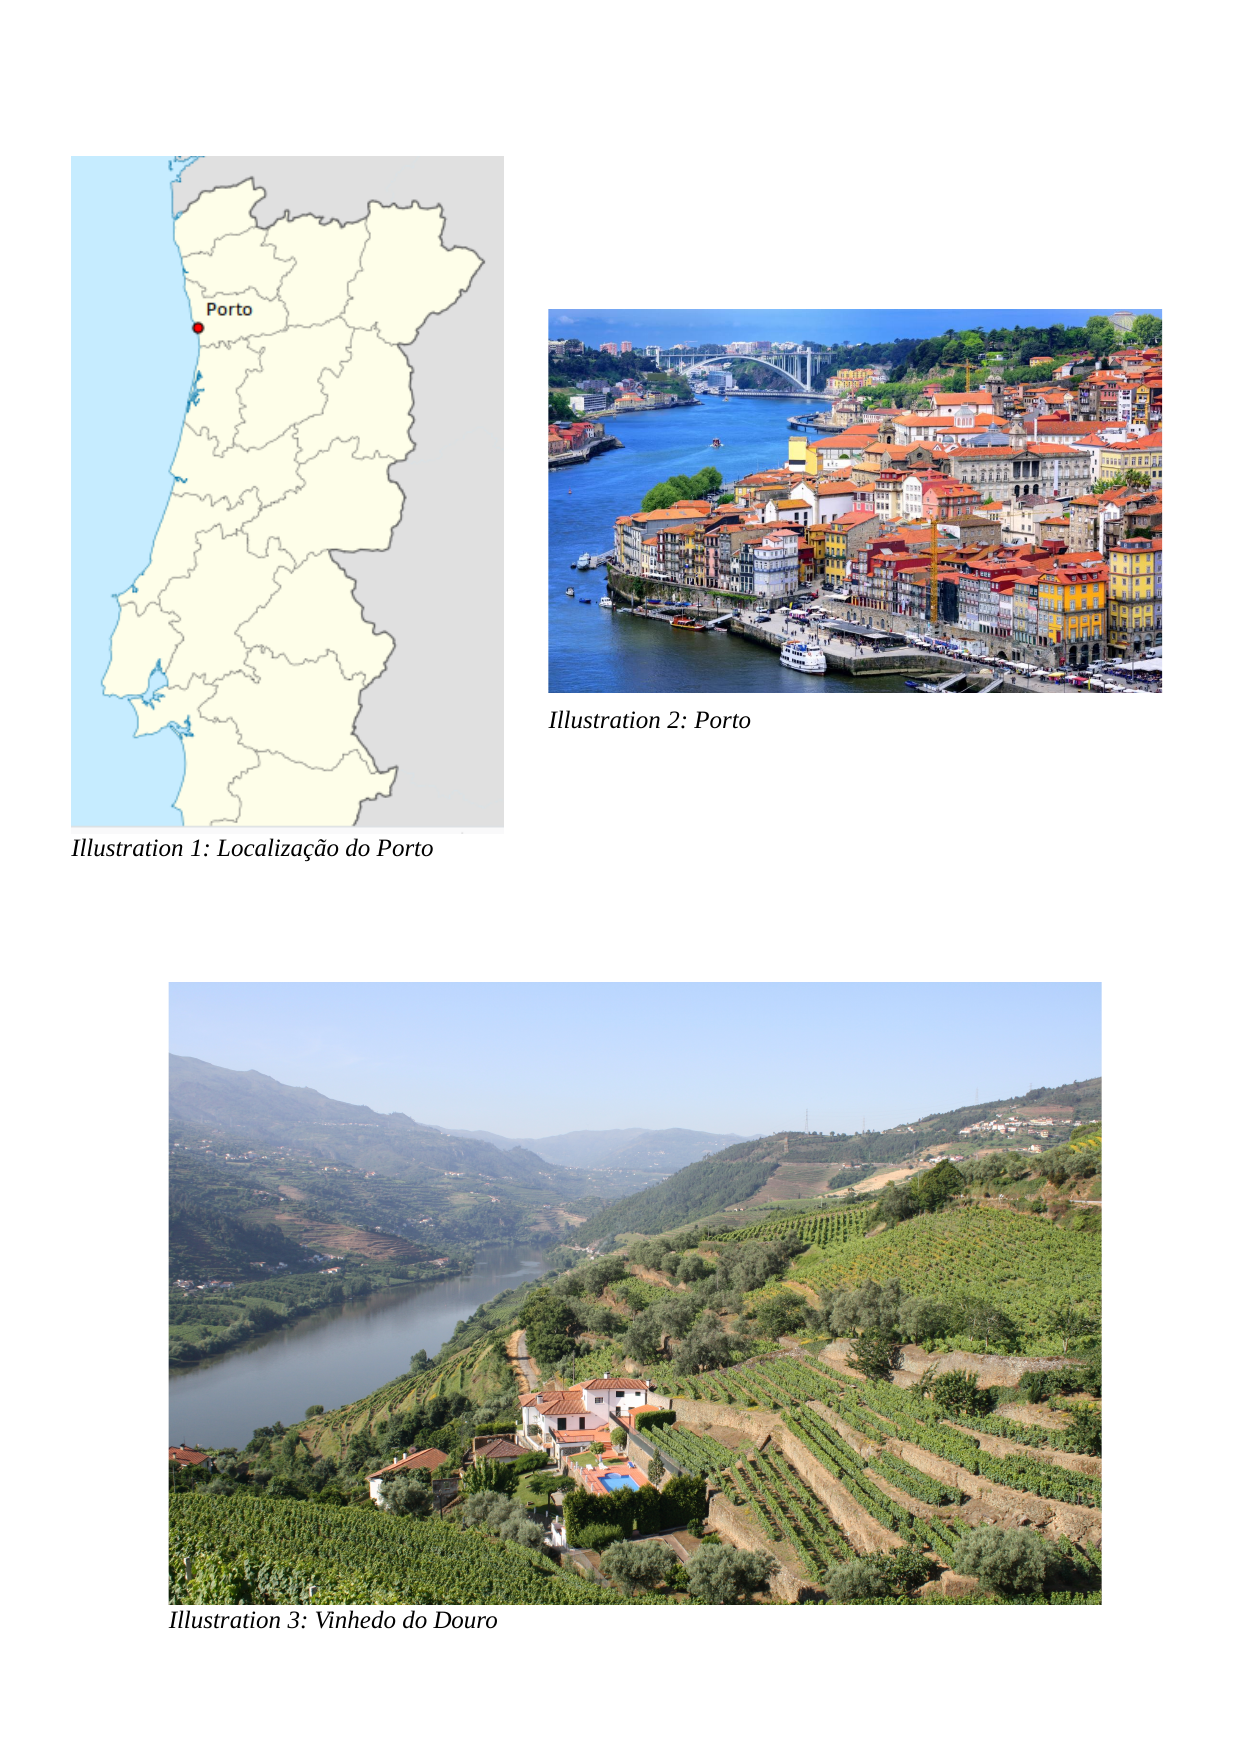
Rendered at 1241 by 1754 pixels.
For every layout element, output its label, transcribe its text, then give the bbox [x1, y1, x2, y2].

picture [548, 309, 1163, 693]
text Illustration 2: Porto [548, 693, 1162, 734]
picture [168, 982, 1102, 1605]
text Illustration 1: Localização do Porto [71, 834, 504, 862]
picture [71, 156, 504, 834]
text Illustration 3: Vinhedo do Douro [168, 1605, 1102, 1634]
